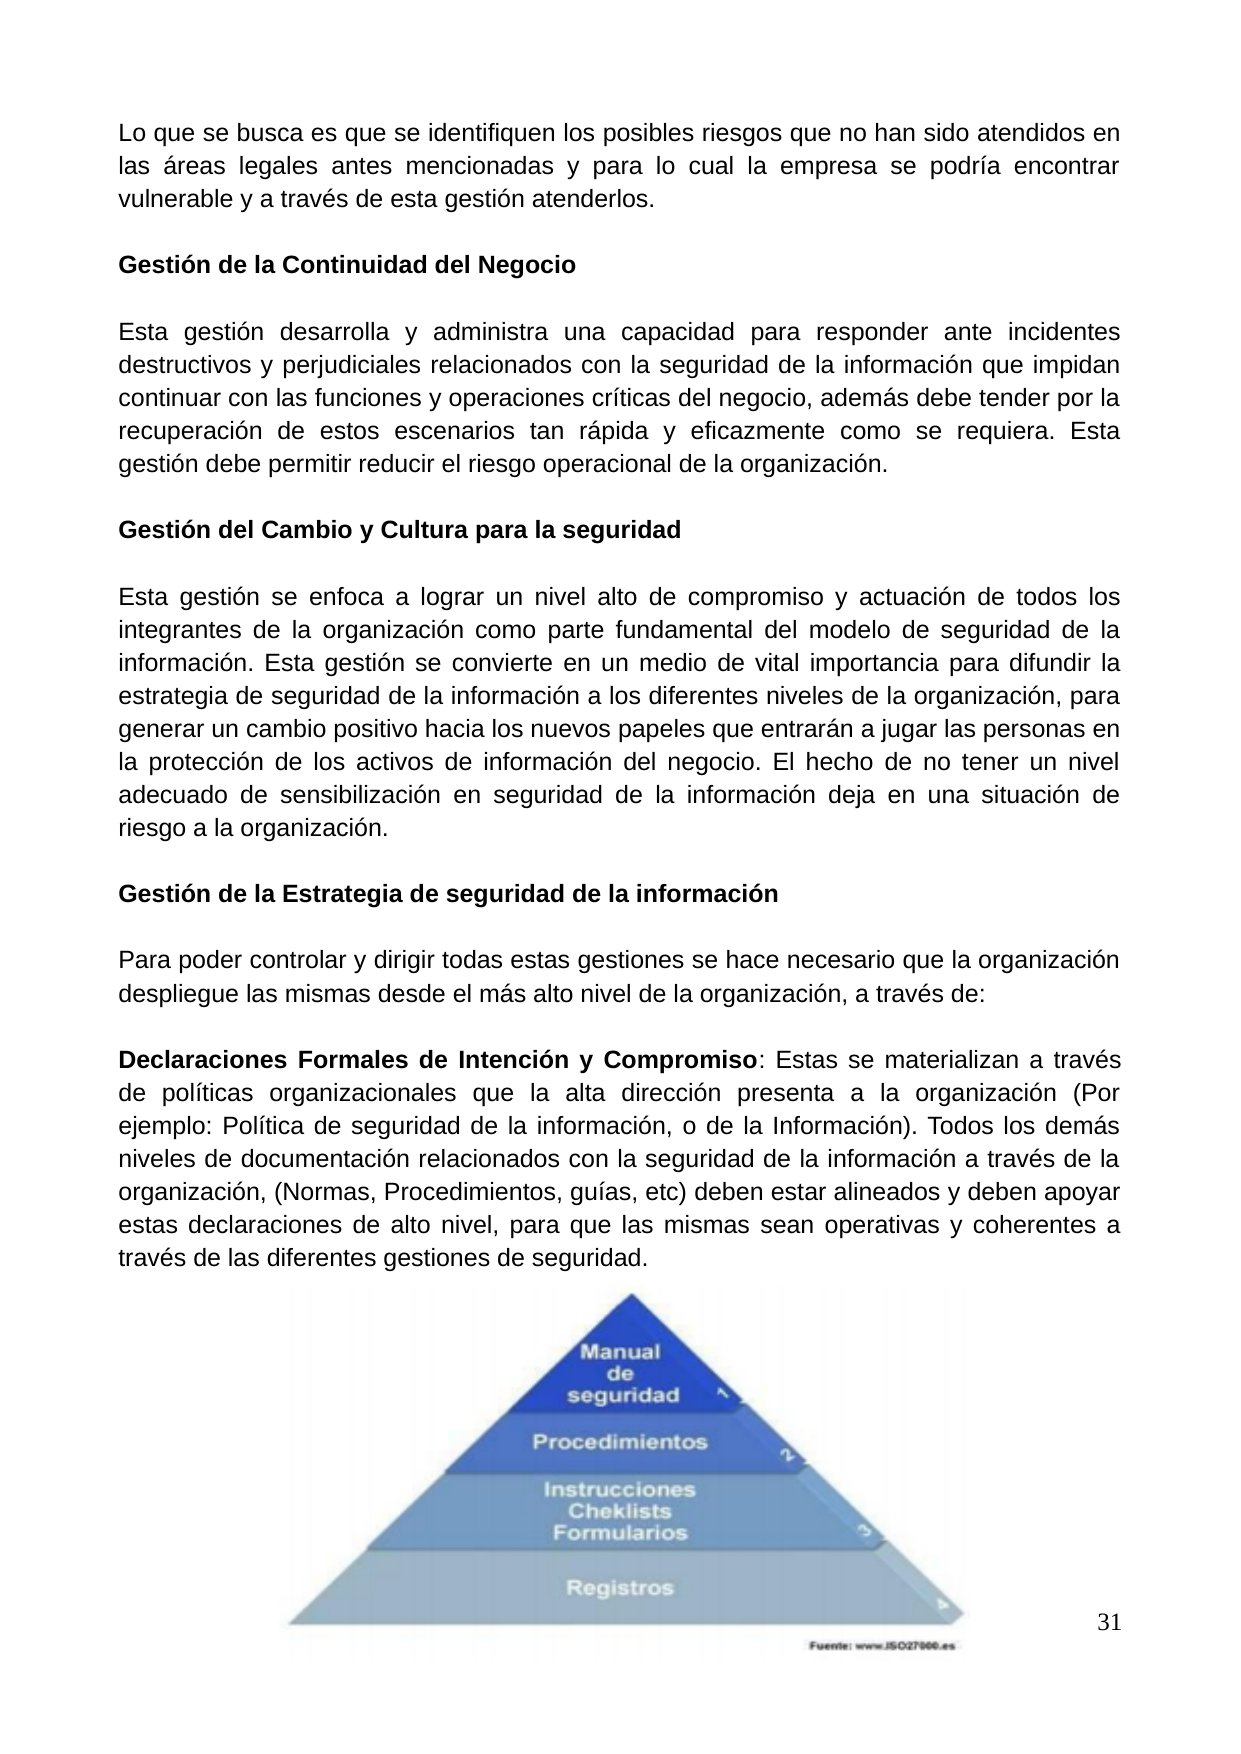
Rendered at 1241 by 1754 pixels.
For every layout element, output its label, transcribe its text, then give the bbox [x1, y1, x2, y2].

text Para poder controlar y dirigir todas estas gestiones se hace necesario que la organización despliegue las mismas desde el más alto nivel de la organización, a través de: [118, 946, 1122, 1007]
text Lo que se busca es que se identifiquen los posibles riesgos que no han sido atendidos en las áreas legales antes mencionadas y para lo cual la empresa se podría encontrar vulnerable y a través de esta gestión atenderlos. [118, 118, 1122, 213]
text Gestión de la Continuidad del Negocio [118, 251, 1122, 279]
picture [279, 1285, 970, 1661]
text Esta gestión desarrolla y administra una capacidad para responder ante incidentes destructivos y perjudiciales relacionados con la seguridad de la información que impidan continuar con las funciones y operaciones críticas del negocio, además debe tender por la recuperación de estos escenarios tan rápida y eficazmente como se requiera. Esta gestión debe permitir reducir el riesgo operacional de la organización. [118, 317, 1122, 478]
text Gestión de la Estrategia de seguridad de la información [118, 879, 1122, 908]
text Esta gestión se enfoca a lograr un nivel alto de compromiso y actuación de todos los integrantes de la organización como parte fundamental del modelo de seguridad de la información. Esta gestión se convierte en un medio de vital importancia para difundir la estrategia de seguridad de la información a los diferentes niveles de la organización, para generar un cambio positivo hacia los nuevos papeles que entrarán a jugar las personas en la protección de los activos de información del negocio. El hecho de no tener un nivel adecuado de sensibilización en seguridad de la información deja en una situación de riesgo a la organización. [118, 582, 1122, 842]
text Declaraciones Formales de Intención y Compromiso: Estas se materializan a través de políticas organizacionales que la alta dirección presenta a la organización (Por ejemplo: Política de seguridad de la información, o de la Información). Todos los demás niveles de documentación relacionados con la seguridad de la información a través de la organización, (Normas, Procedimientos, guías, etc) deben estar alineados y deben apoyar estas declaraciones de alto nivel, para que las mismas sean operativas y coherentes a través de las diferentes gestiones de seguridad. [118, 1045, 1122, 1272]
text Gestión del Cambio y Cultura para la seguridad [118, 515, 1122, 544]
